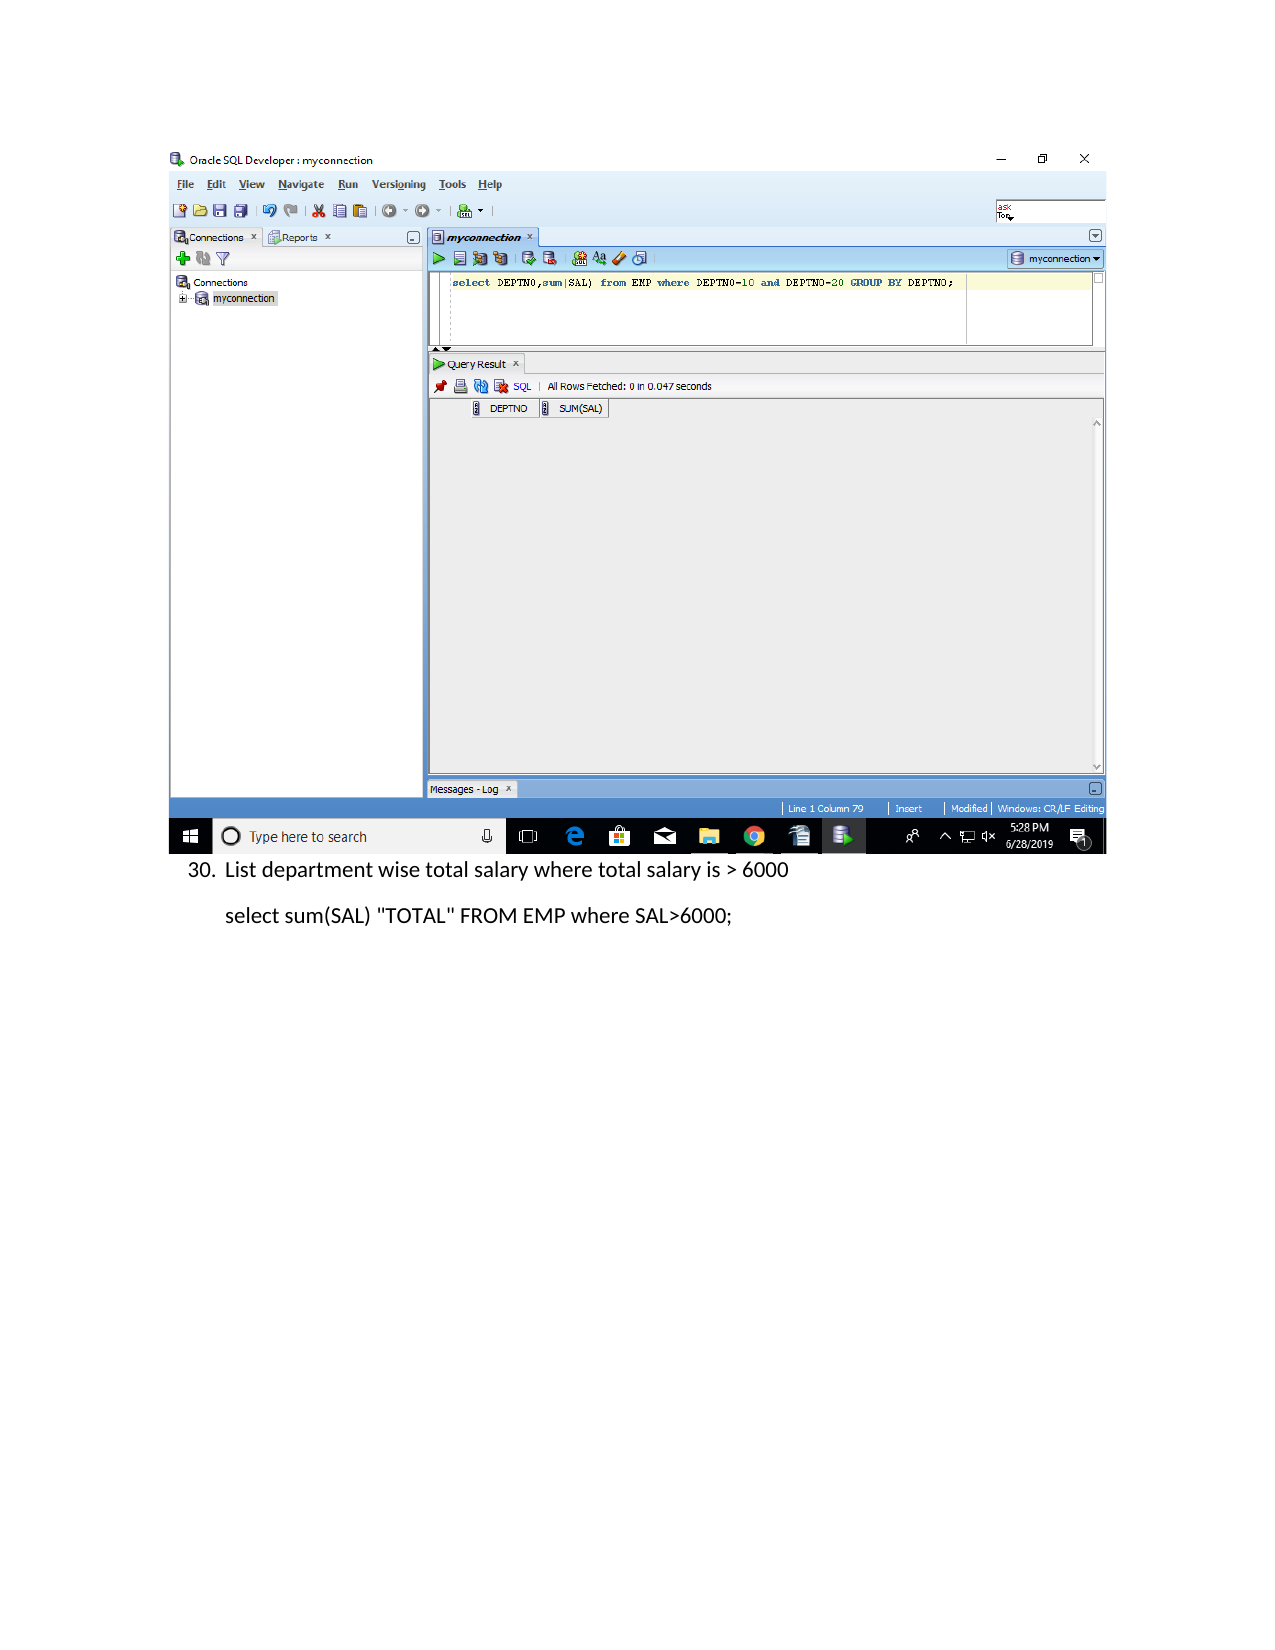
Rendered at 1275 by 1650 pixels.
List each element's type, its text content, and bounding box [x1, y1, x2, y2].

picture [168, 150, 1107, 854]
list select sum(SAL) "TOTAL" FROM EMP where SAL>6000; [187, 902, 1125, 929]
list List department wise total salary where total salary is > 6000 [187, 150, 1125, 883]
